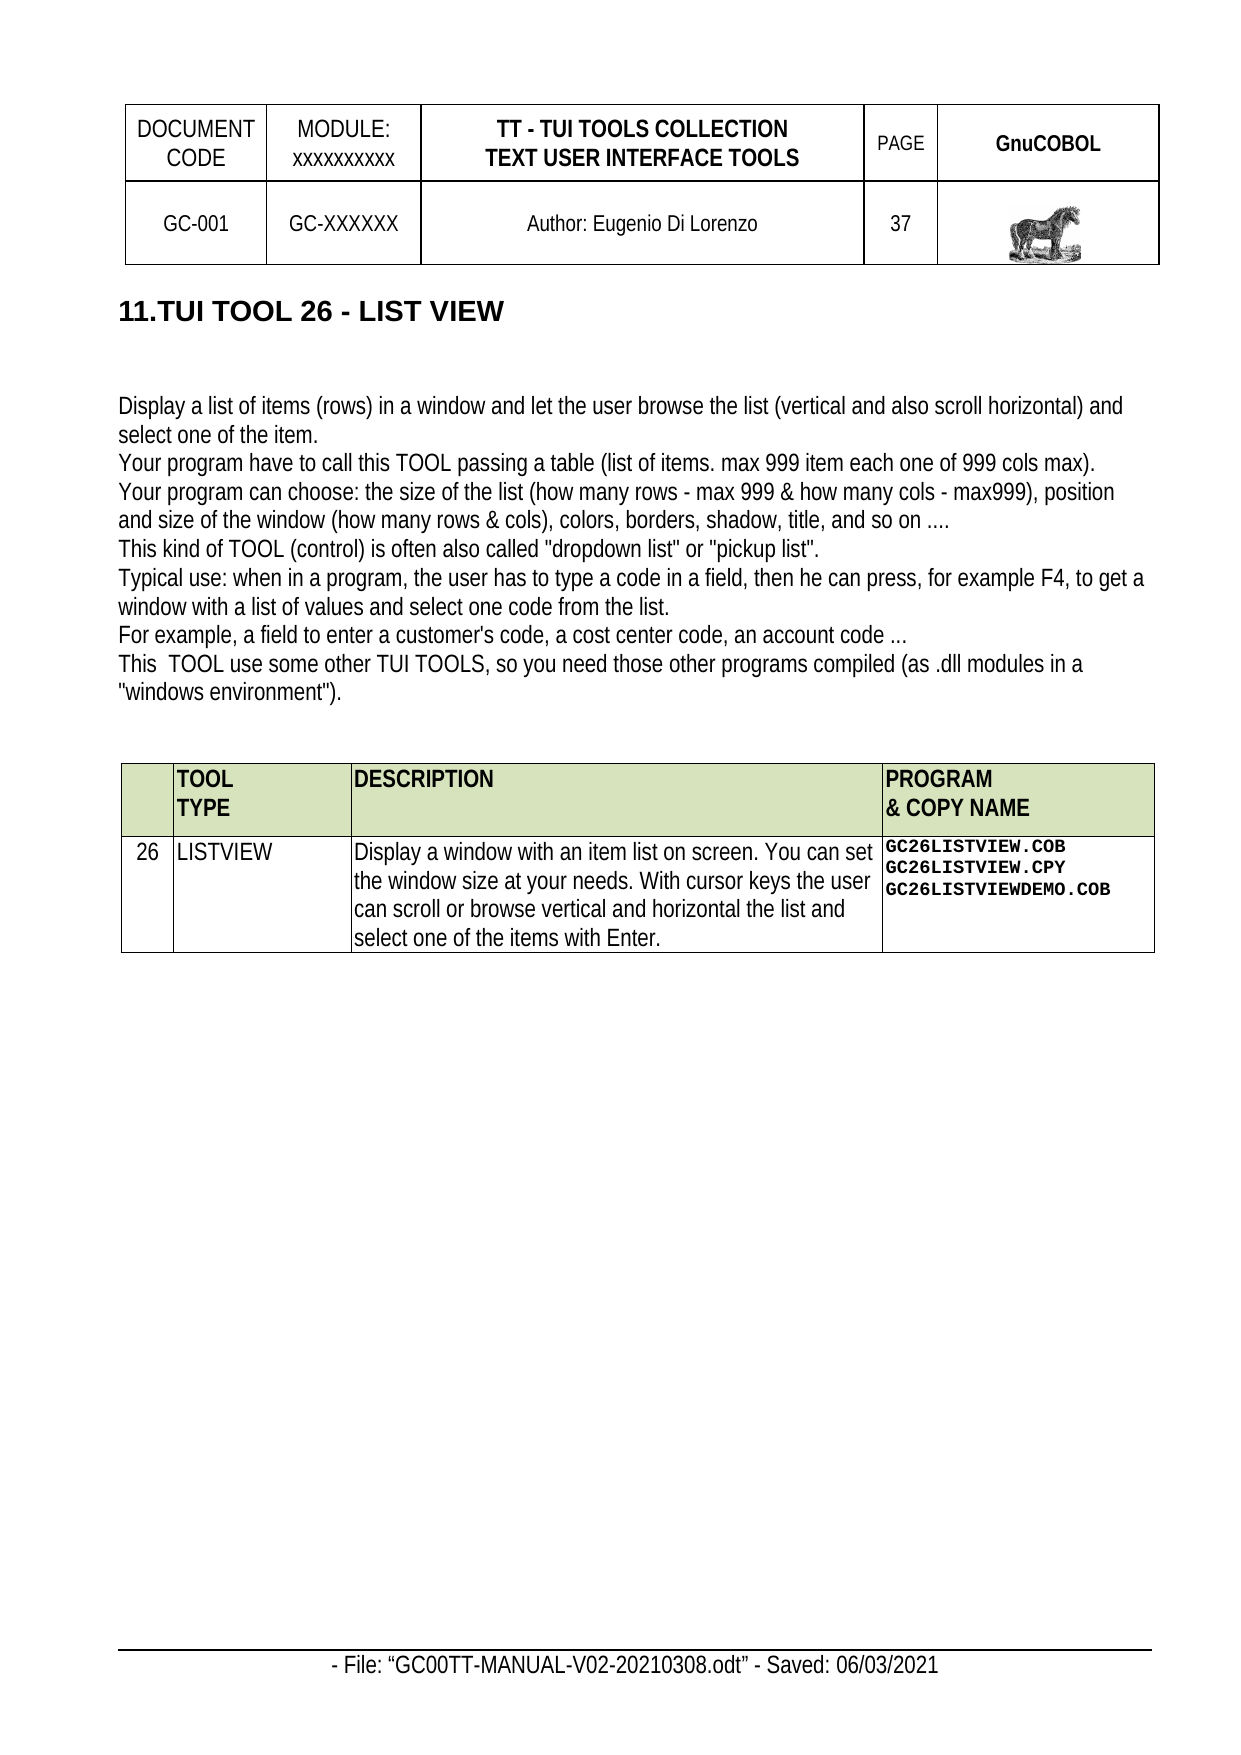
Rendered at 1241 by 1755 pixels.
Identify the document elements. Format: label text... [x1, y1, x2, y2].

table_cell Display a window with an item list on screen. You can set the window size at your needs. With cursor keys the user can scroll or browse vertical and horizontal the list and select one of the items with Enter. [352, 837, 882, 952]
table_header [122, 764, 173, 836]
text This TOOL use some other TUI TOOLS, so you need those other programs compiled (as .dll modules in a "windows environment"). [118, 649, 1152, 735]
subtitle TUI TOOL 26 - LIST VIEW [118, 294, 1152, 327]
table_header TOOL TYPE [174, 764, 351, 836]
table_header DESCRIPTION [352, 764, 882, 836]
table_header PROGRAM & COPY NAME [883, 764, 1154, 836]
table_cell LISTVIEW [174, 837, 351, 952]
table_cell 26 [122, 837, 173, 952]
table_cell GC26LISTVIEW.COB GC26LISTVIEW.CPY GC26LISTVIEWDEMO.COB [883, 837, 1154, 952]
text Display a list of items (rows) in a window and let the user browse the list (vertical and also scroll horizontal) and select one of the item. Your program have to call this TOOL passing a table (list of items. max 999 item each one of 999 cols max). Your program can choose: the size of the list (how many rows - max 999 & how many cols - max999), position and size of the window (how many rows & cols), colors, borders, shadow, title, and so on .... This kind of TOOL (control) is often also called "dropdown list" or "pickup list". Typical use: when in a program, the user has to type a code in a field, then he can press, for example F4, to get a window with a list of values and select one code from the list. For example, a field to enter a customer's code, a cost center code, an account code ... [118, 362, 1152, 649]
